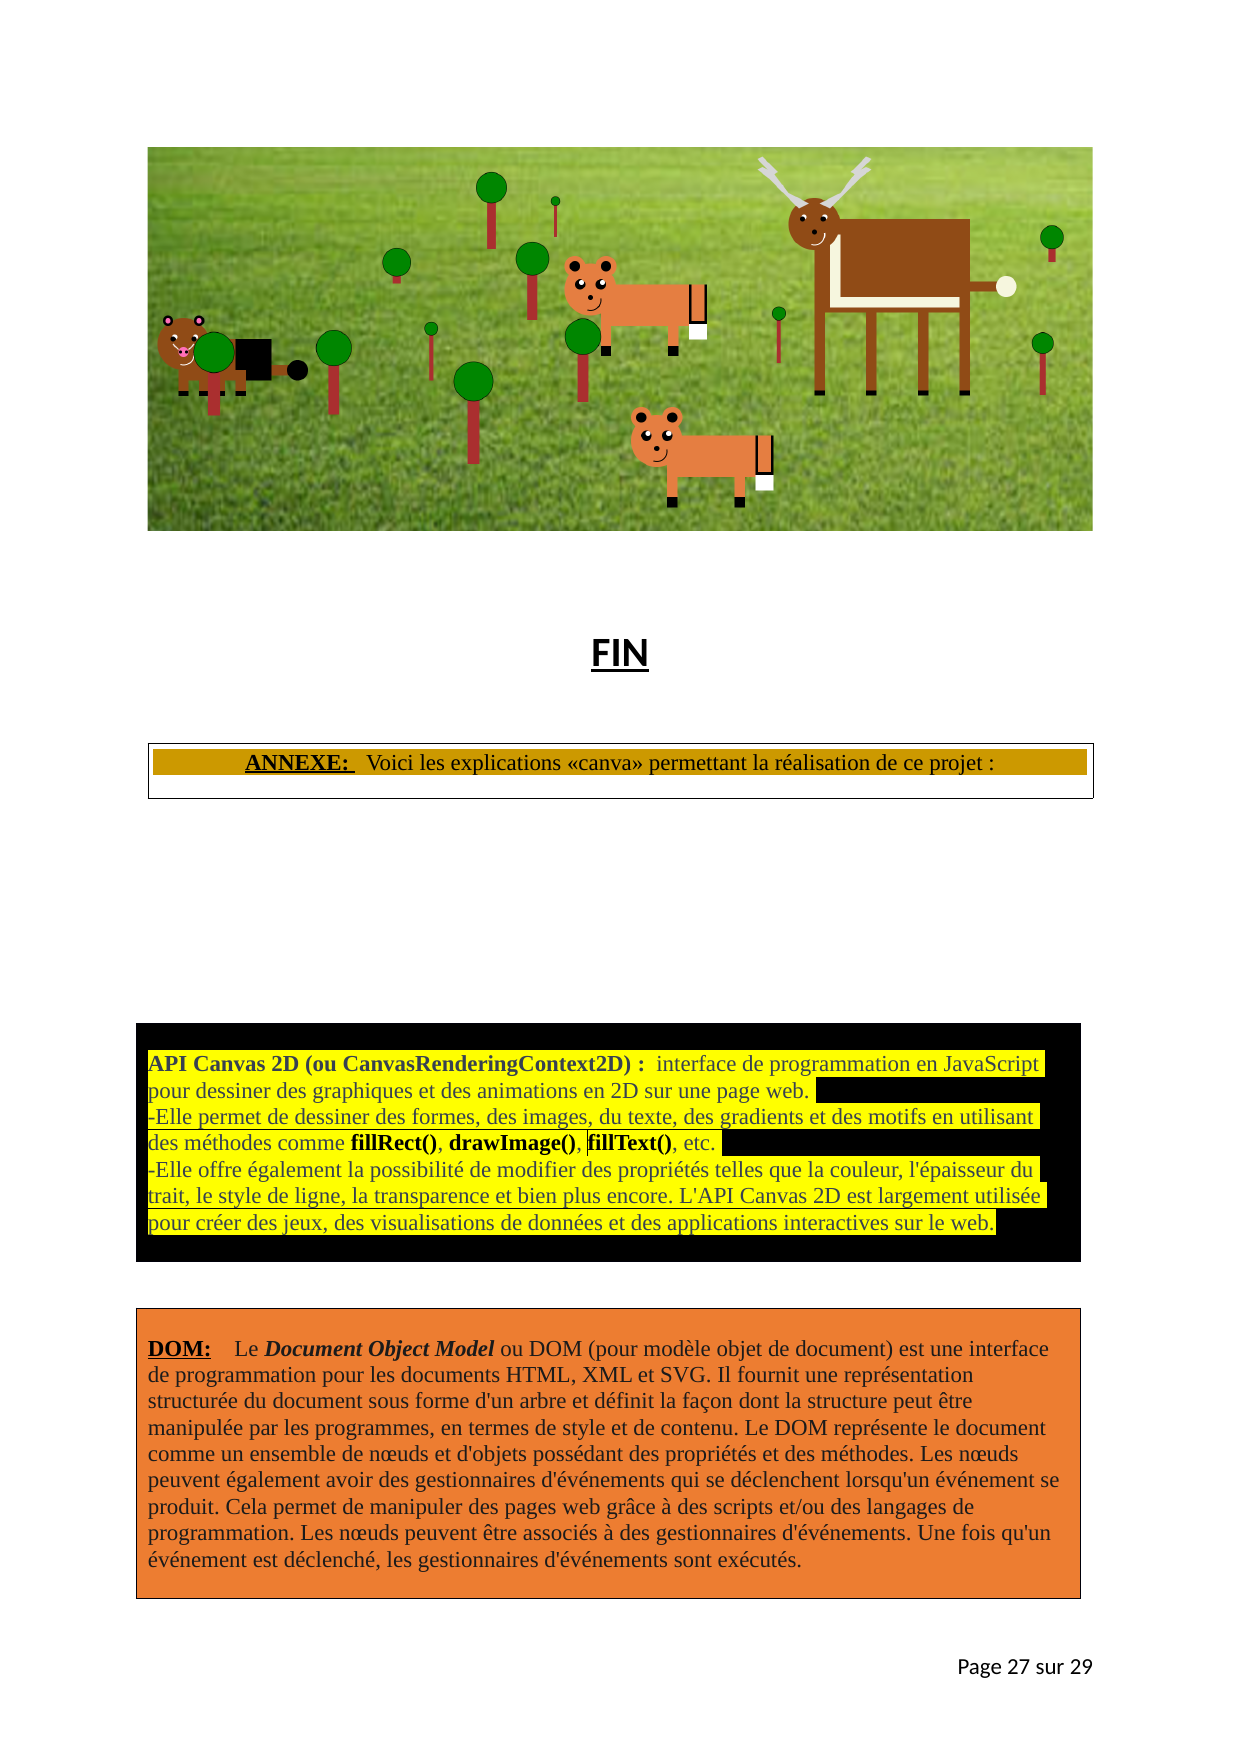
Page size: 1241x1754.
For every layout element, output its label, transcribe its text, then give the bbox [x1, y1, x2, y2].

text FIN [148, 626, 1093, 677]
table_header API Canvas 2D (ou CanvasRenderingContext2D) : interface de programmation en JavaScript pour dessiner des graphiques et des animations en 2D sur une page web. -Elle permet de dessiner des formes, des images, du texte, des gradients et des motifs en utilisant des méthodes comme fillRect(), drawImage(), fillText(), etc. -Elle offre également la possibilité de modifier des propriétés telles que la couleur, l'épaisseur du trait, le style de ligne, la transparence et bien plus encore. L'API Canvas 2D est largement utilisée pour créer des jeux, des visualisations de données et des applications interactives sur le web. [137, 1024, 1080, 1261]
table_header DOM: Le Document Object Model ou DOM (pour modèle objet de document) est une interface de programmation pour les documents HTML, XML et SVG. Il fournit une représentation structurée du document sous forme d'un arbre et définit la façon dont la structure peut être manipulée par les programmes, en termes de style et de contenu. Le DOM représente le document comme un ensemble de nœuds et d'objets possédant des propriétés et des méthodes. Les nœuds peuvent également avoir des gestionnaires d'événements qui se déclenchent lorsqu'un événement se produit. Cela permet de manipuler des pages web grâce à des scripts et/ou des langages de programmation. Les nœuds peuvent être associés à des gestionnaires d'événements. Une fois qu'un événement est déclenché, les gestionnaires d'événements sont exécutés. [137, 1309, 1080, 1598]
picture [147, 147, 1093, 531]
table_header ANNEXE: Voici les explications «canva» permettant la réalisation de ce projet : [149, 744, 1093, 797]
